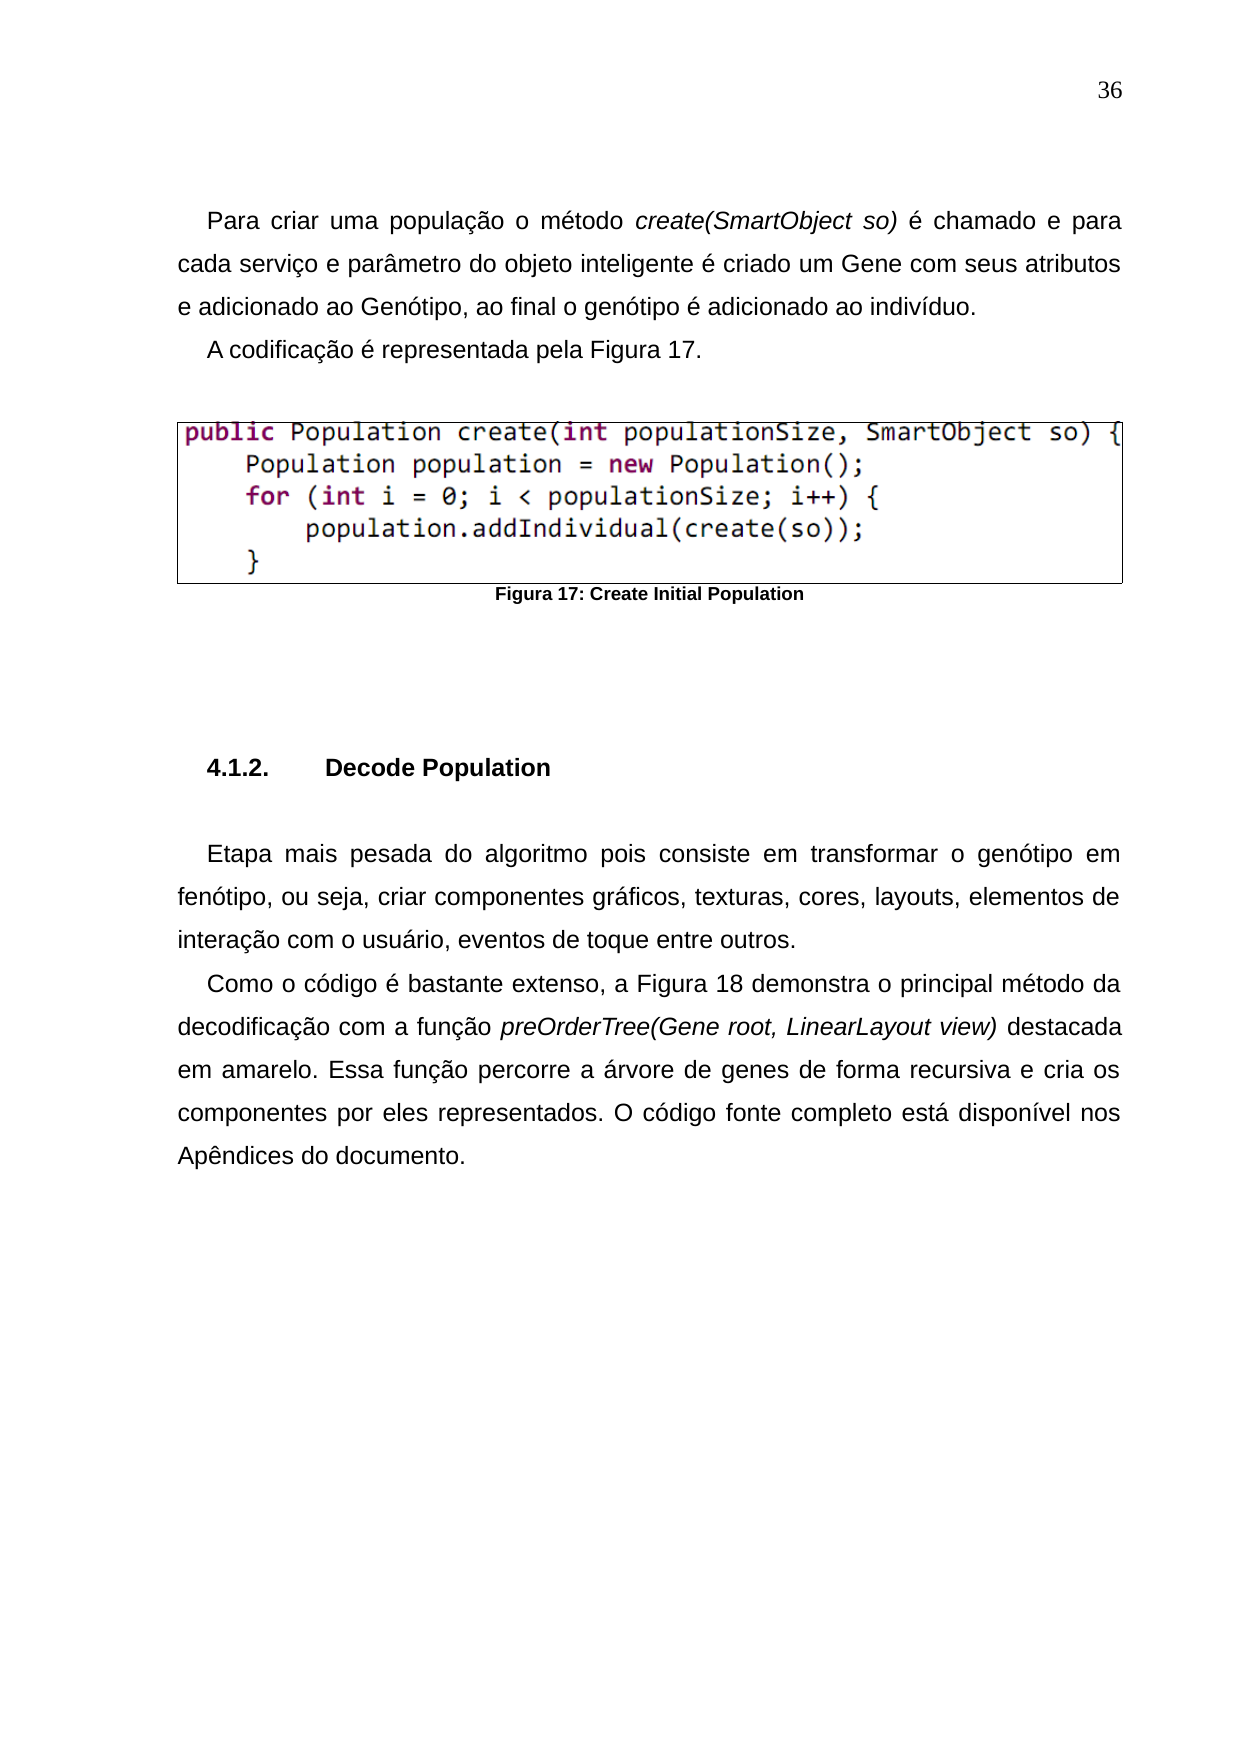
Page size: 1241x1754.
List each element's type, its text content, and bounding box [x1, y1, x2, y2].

list Decode Population [177, 753, 1122, 782]
text Como o código é bastante extenso, a Figura 18 demonstra o principal método da decodificação com a função preOrderTree(Gene root, LinearLayout view) destacada em amarelo. Essa função percorre a árvore de genes de forma recursiva e cria os componentes por eles representados. O código fonte completo está disponível nos Apêndices do documento. [177, 969, 1122, 1170]
text Etapa mais pesada do algoritmo pois consiste em transformar o genótipo em fenótipo, ou seja, criar componentes gráficos, texturas, cores, layouts, elementos de interação com o usuário, eventos de toque entre outros. [177, 839, 1122, 954]
text Figura 17: Create Initial Population [177, 584, 1122, 604]
text A codificação é representada pela Figura 17. [177, 335, 1122, 364]
text Para criar uma população o método create(SmartObject so) é chamado e para cada serviço e parâmetro do objeto inteligente é criado um Gene com seus atributos e adicionado ao Genótipo, ao final o genótipo é adicionado ao indivíduo. [177, 206, 1122, 321]
picture [178, 423, 1122, 583]
